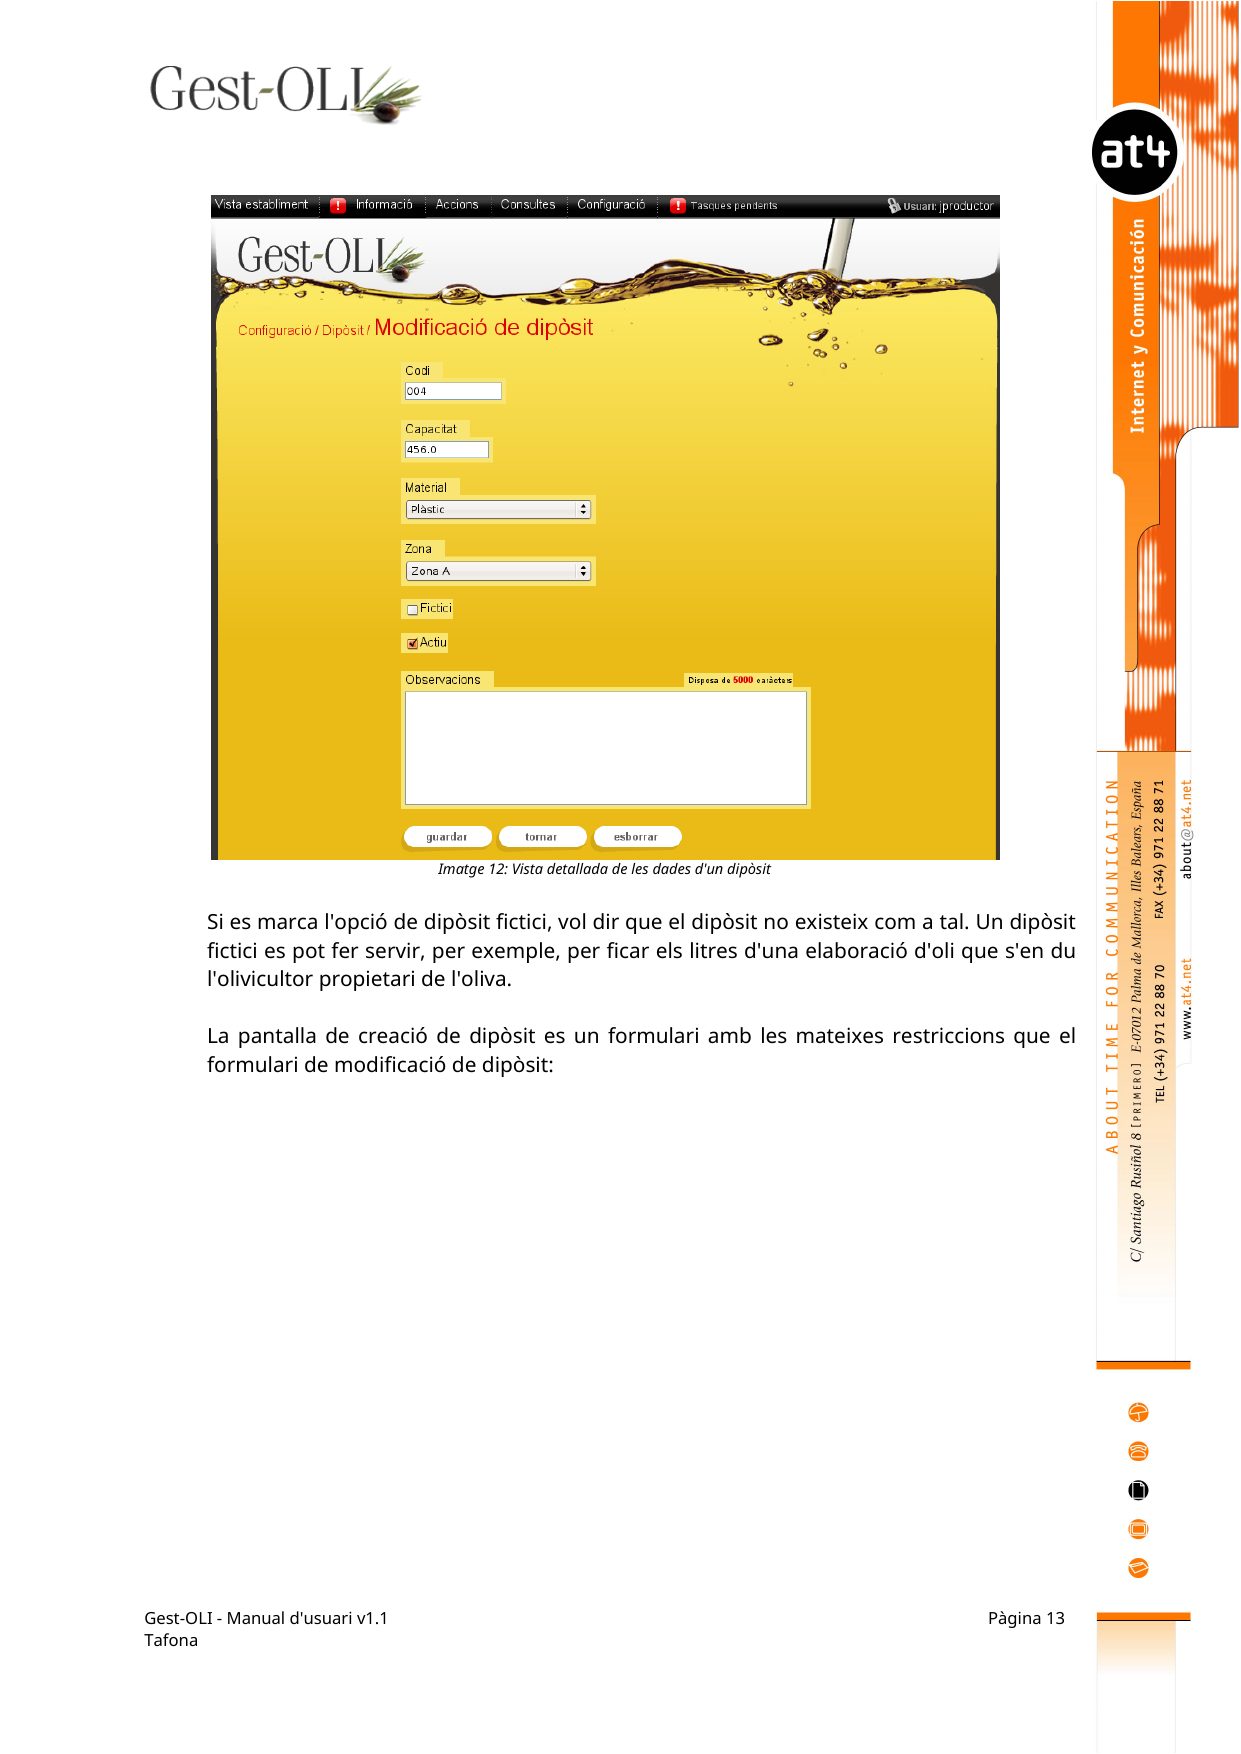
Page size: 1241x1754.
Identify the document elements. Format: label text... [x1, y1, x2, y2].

picture [211, 195, 1000, 860]
text La pantalla de creació de dipòsit es un formulari amb les mateixes restriccions que el formulari de modificació de dipòsit: [207, 1021, 1078, 1078]
text Imatge 12: Vista detallada de les dades d'un dipòsit [211, 860, 1000, 879]
picture [149, 66, 423, 126]
text Si es marca l'opció de dipòsit fictici, vol dir que el dipòsit no existeix com a tal. Un dipòsit fictici es pot fer servir, per exemple, per ficar els litres d'una elaboració d'oli que s'en du l'olivicultor propietari de l'oliva. [207, 907, 1078, 993]
picture [1085, 1, 1239, 1753]
